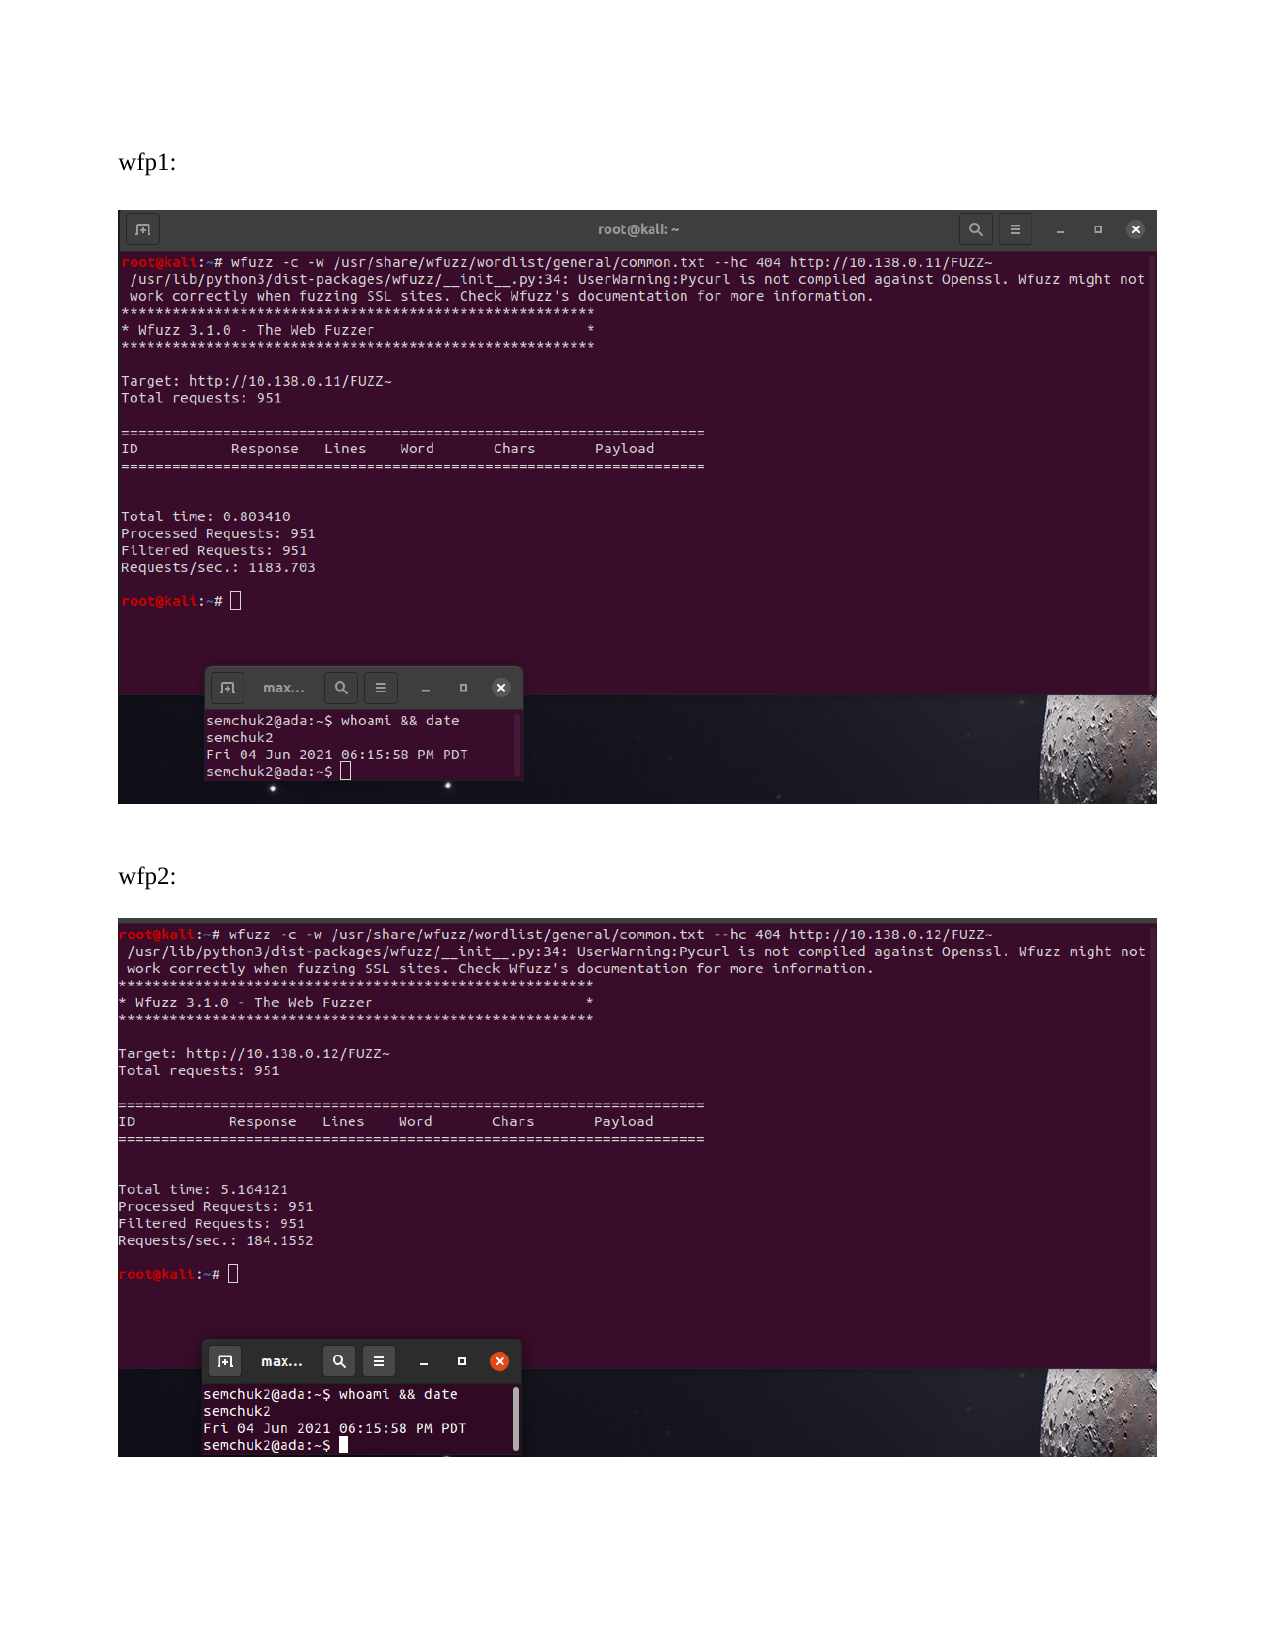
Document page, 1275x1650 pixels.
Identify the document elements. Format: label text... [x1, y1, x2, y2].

picture [118, 918, 1157, 1457]
picture [118, 210, 1157, 804]
text wfp1: [118, 147, 1157, 176]
text wfp2: [118, 861, 1157, 890]
